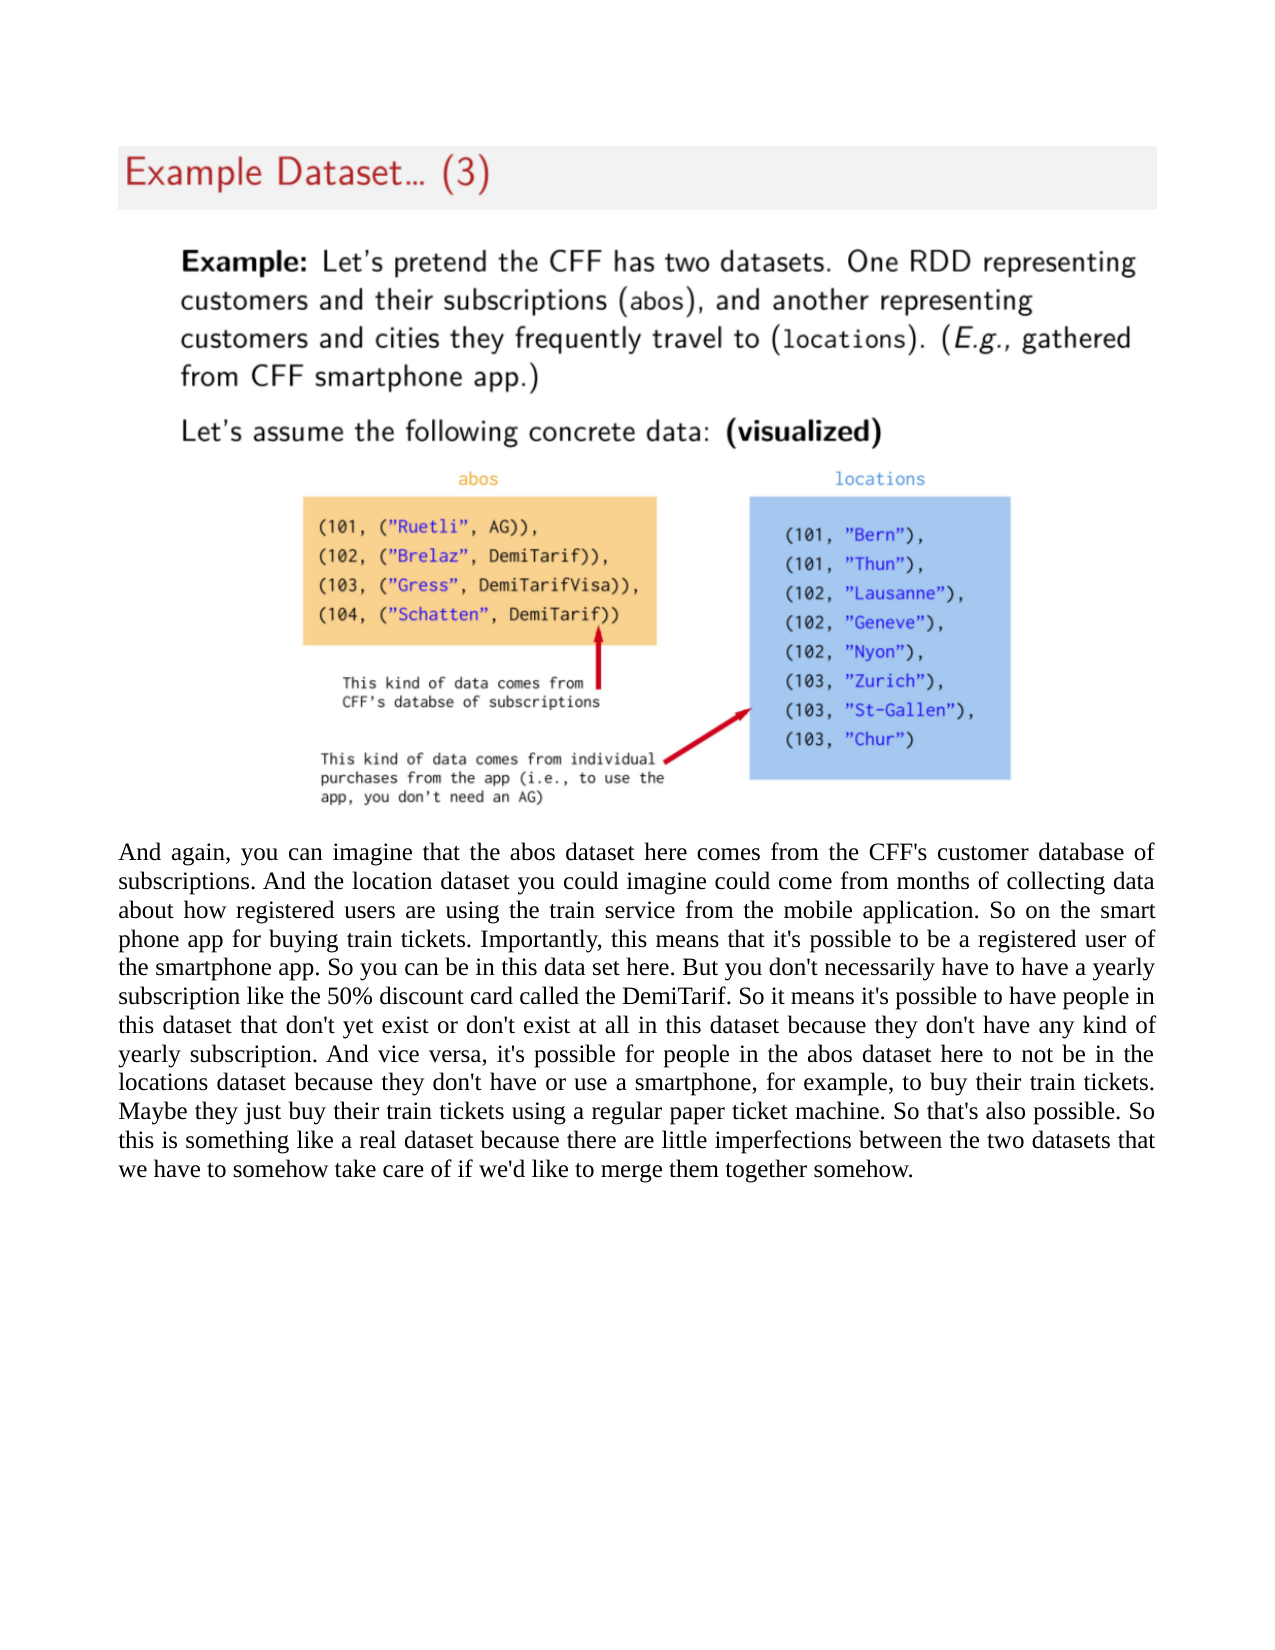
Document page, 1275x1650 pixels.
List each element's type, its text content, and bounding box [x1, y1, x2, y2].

picture [118, 146, 1157, 809]
text And again, you can imagine that the abos dataset here comes from the CFF's customer database of subscriptions. And the location dataset you could imagine could come from months of collecting data about how registered users are using the train service from the mobile application. So on the smart phone app for buying train tickets. Importantly, this means that it's possible to be a registered user of the smartphone app. So you can be in this data set here. But you don't necessarily have to have a yearly subscription like the 50% discount card called the DemiTarif. So it means it's possible to have people in this dataset that don't yet exist or don't exist at all in this dataset because they don't have any kind of yearly subscription. And vice versa, it's possible for people in the abos dataset here to not be in the locations dataset because they don't have or use a smartphone, for example, to buy their train tickets. Maybe they just buy their train tickets using a regular paper ticket machine. So that's also possible. So this is something like a real dataset because there are little imperfections between the two datasets that we have to somehow take care of if we'd like to merge them together somehow. [118, 837, 1157, 1182]
